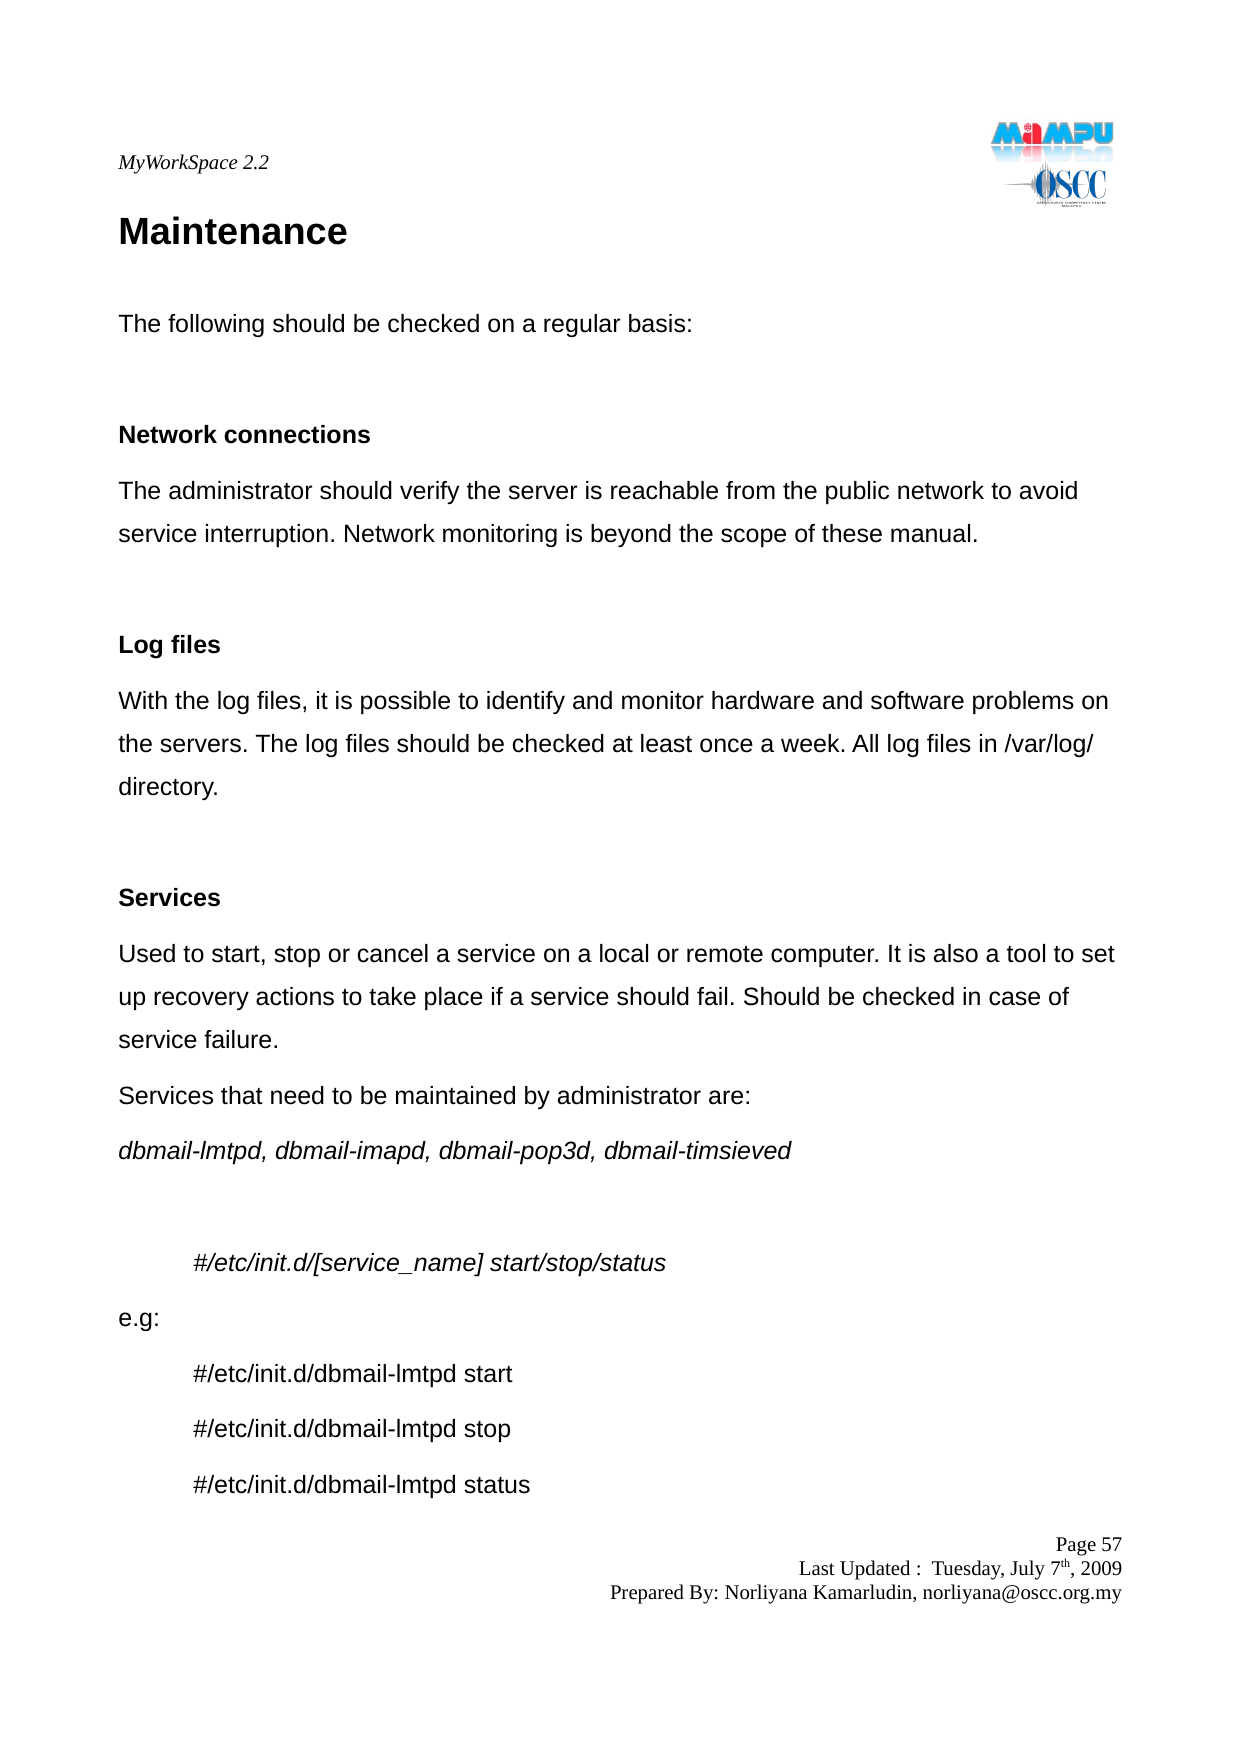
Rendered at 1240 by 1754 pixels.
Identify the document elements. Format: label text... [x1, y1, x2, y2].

text Network connections [118, 420, 1122, 449]
text The administrator should verify the server is reachable from the public network to avoid service interruption. Network monitoring is beyond the scope of these manual. [118, 476, 1122, 547]
text With the log files, it is possible to identify and monitor hardware and software problems on the servers. The log files should be checked at least once a week. All log files in /var/log/ directory. [118, 686, 1122, 801]
text dbmail-lmtpd, dbmail-imapd, dbmail-pop3d, dbmail-timsieved [118, 1136, 1122, 1165]
text The following should be checked on a regular basis: [118, 309, 1122, 337]
text e.g: [118, 1303, 1122, 1332]
text Log files [118, 630, 1122, 659]
text Services [118, 883, 1122, 912]
subtitle Maintenance [118, 209, 1122, 253]
text #/etc/init.d/dbmail-lmtpd status [118, 1470, 1122, 1499]
picture [991, 106, 1114, 208]
text #/etc/init.d/dbmail-lmtpd stop [118, 1414, 1122, 1443]
text #/etc/init.d/[service_name] start/stop/status [118, 1247, 1122, 1276]
text Services that need to be maintained by administrator are: [118, 1081, 1122, 1109]
text #/etc/init.d/dbmail-lmtpd start [118, 1359, 1122, 1387]
text Used to start, stop or cancel a service on a local or remote computer. It is also a tool to set up recovery actions to take place if a service should fail. Should be checked in case of service failure. [118, 939, 1122, 1054]
